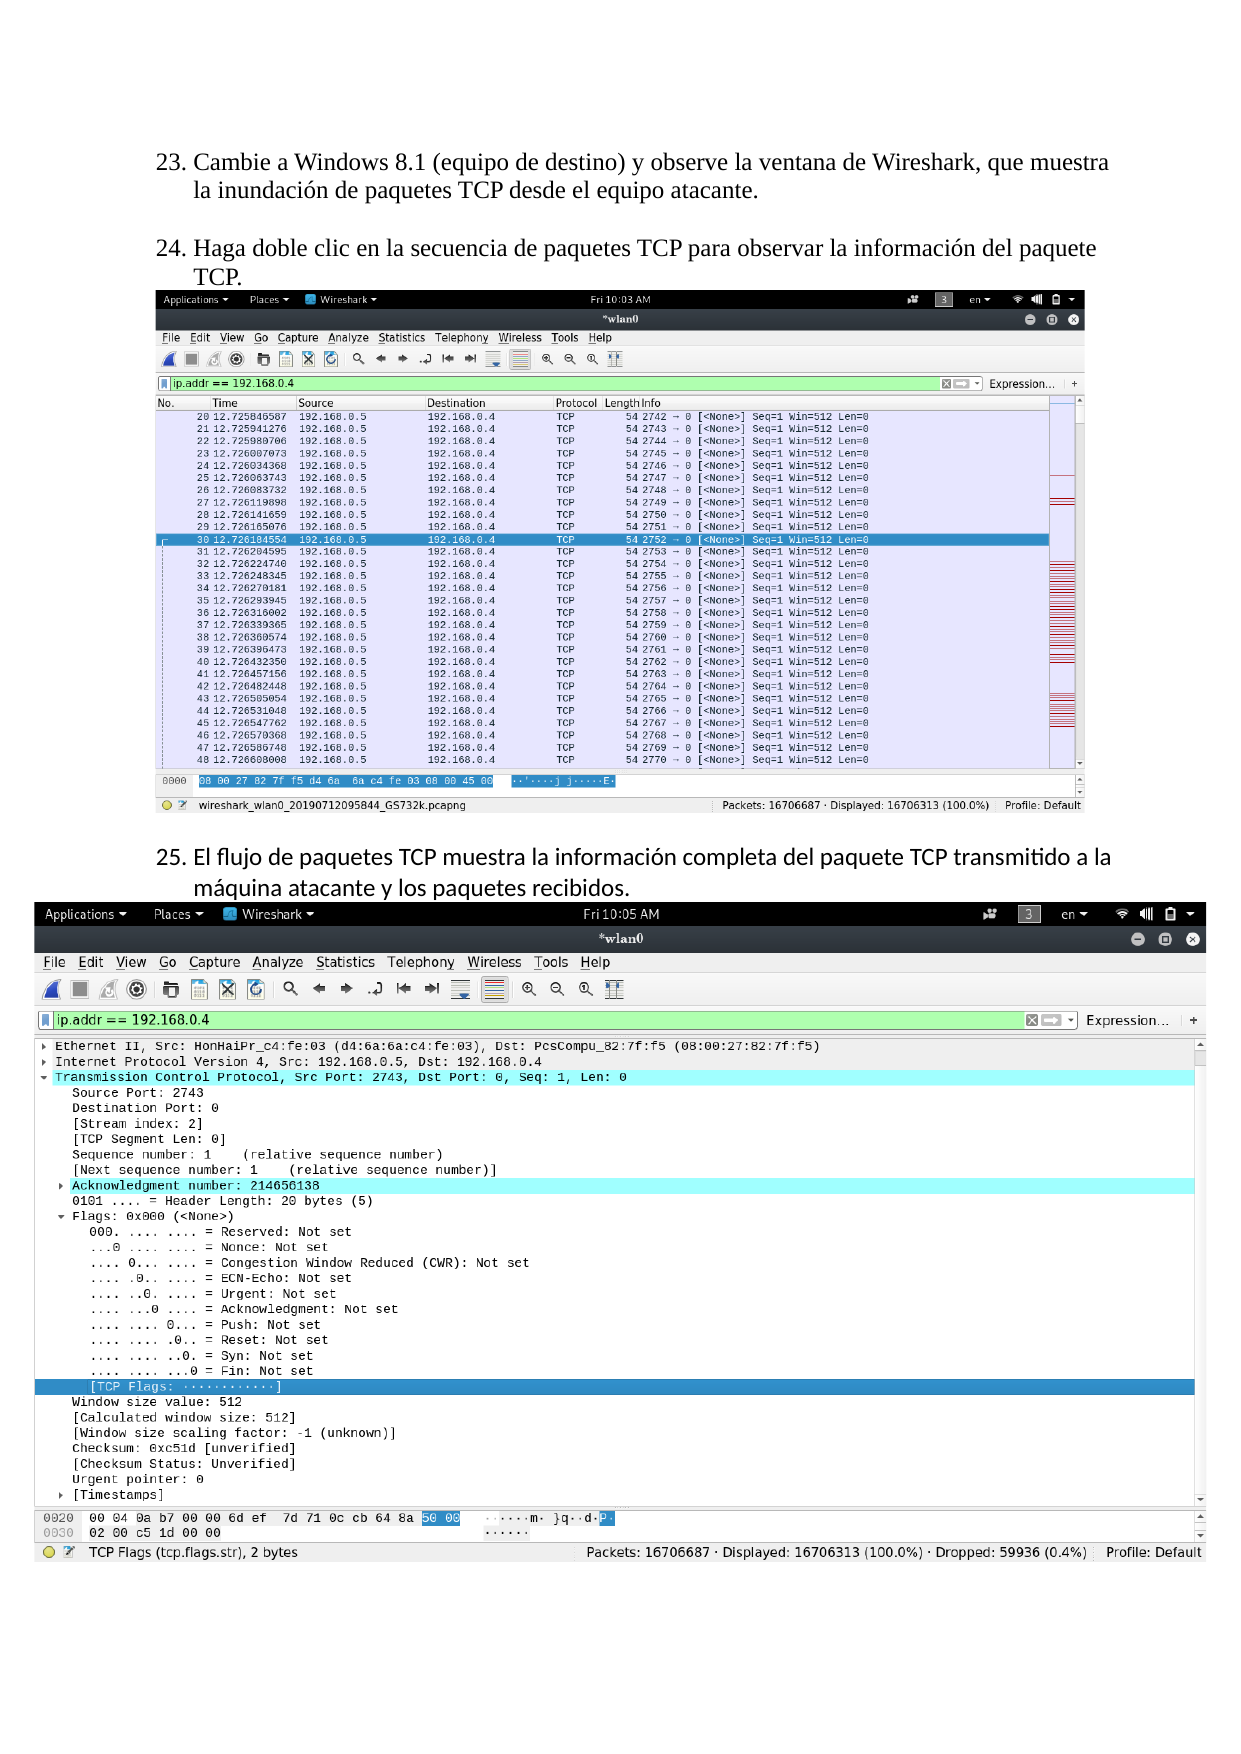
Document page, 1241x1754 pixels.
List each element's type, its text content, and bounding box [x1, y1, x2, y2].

list Cambie a Windows 8.1 (equipo de destino) y observe la ventana de Wireshark, que muestra la inundación de paquetes TCP desde el equipo atacante. [156, 147, 1122, 204]
picture [155, 290, 1085, 813]
picture [34, 902, 1207, 1562]
list El flujo de paquetes TCP muestra la información completa del paquete TCP transmitido a la máquina atacante y los paquetes recibidos. [156, 842, 1122, 902]
list Haga doble clic en la secuencia de paquetes TCP para observar la información del paquete TCP. [156, 233, 1122, 291]
